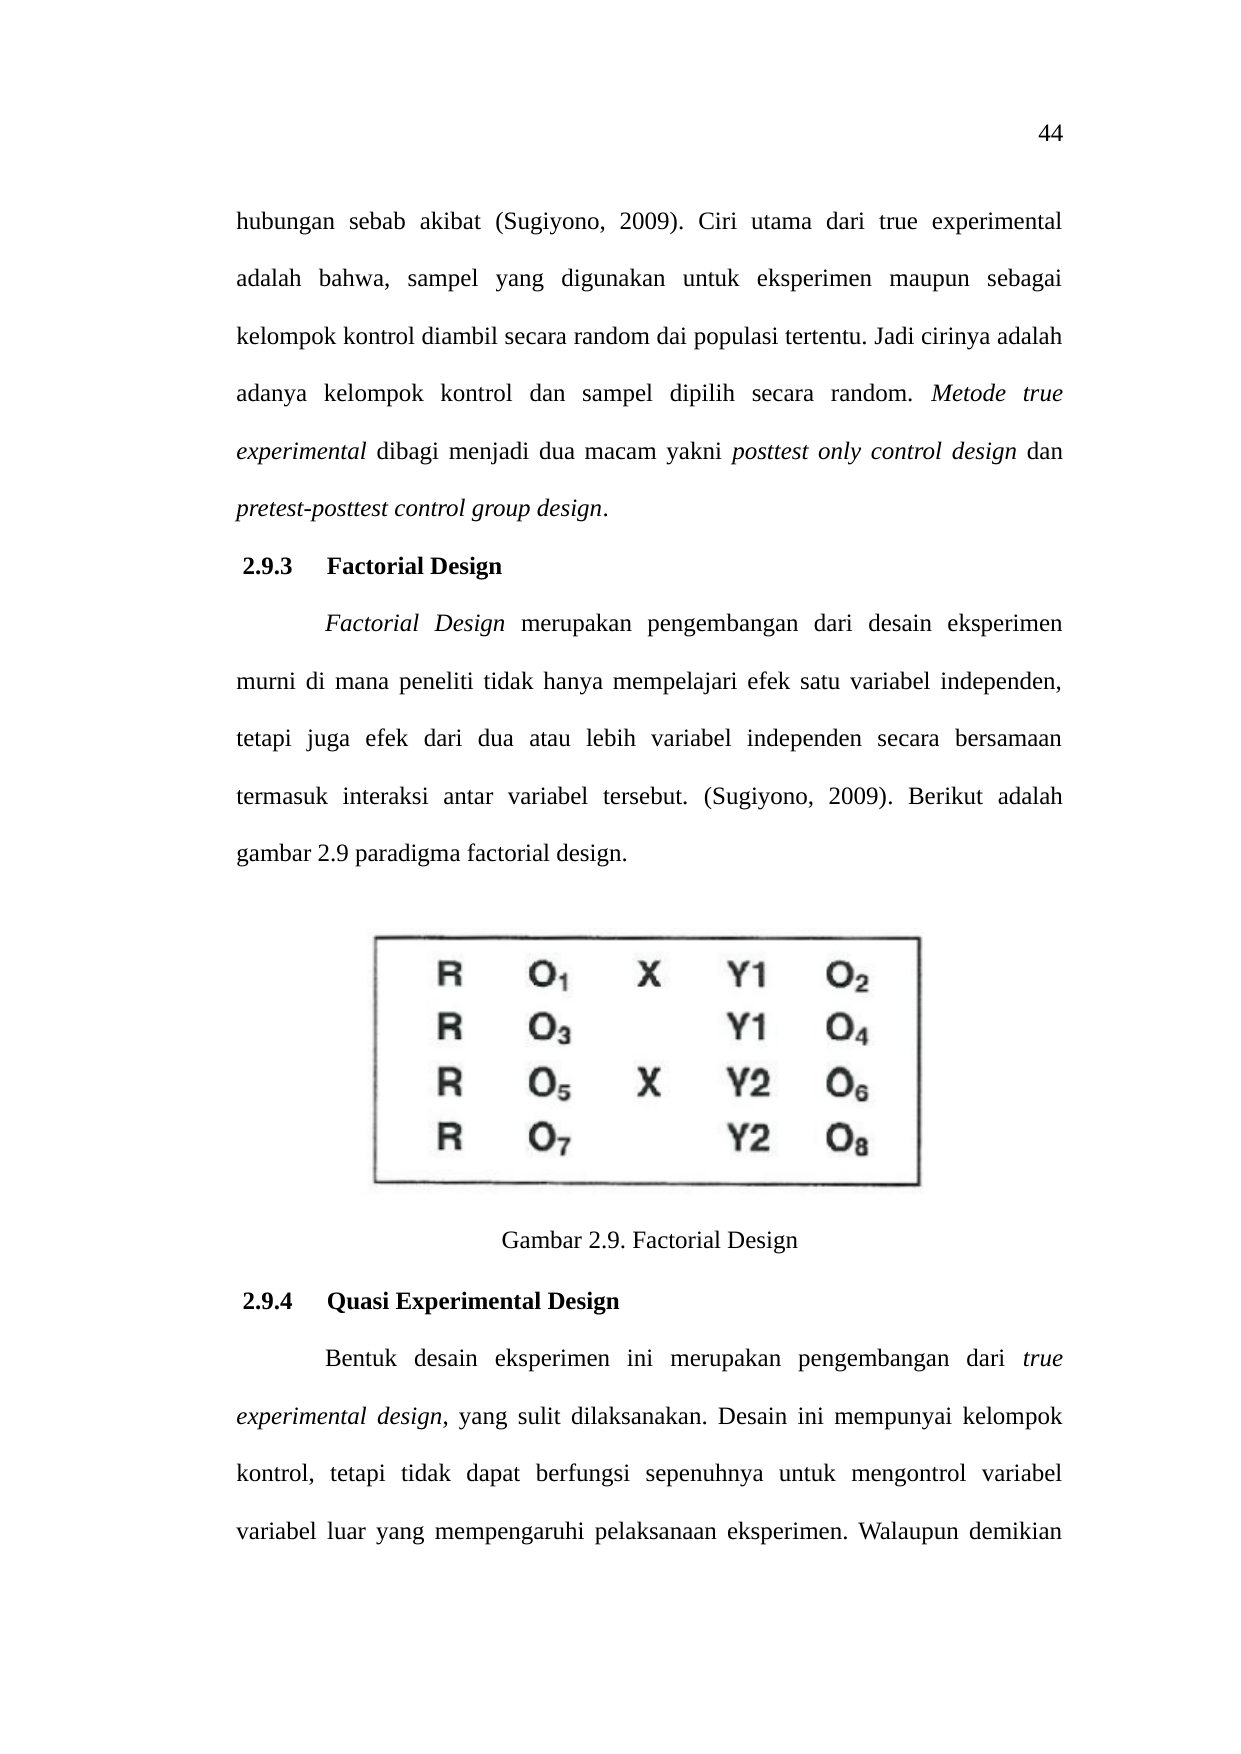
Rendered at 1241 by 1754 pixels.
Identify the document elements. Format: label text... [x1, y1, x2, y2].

text Bentuk desain eksperimen ini merupakan pengembangan dari true experimental design, yang sulit dilaksanakan. Desain ini mempunyai kelompok kontrol, tetapi tidak dapat berfungsi sepenuhnya untuk mengontrol variabel variabel luar yang mempengaruhi pelaksanaan eksperimen. Walaupun demikian [236, 1343, 1063, 1544]
picture [359, 928, 940, 1196]
subtitle Quasi Experimental Design [236, 1286, 1063, 1314]
text hubungan sebab akibat (Sugiyono, 2009). Ciri utama dari true experimental adalah bahwa, sampel yang digunakan untuk eksperimen maupun sebagai kelompok kontrol diambil secara random dai populasi tertentu. Jadi cirinya adalah adanya kelompok kontrol dan sampel dipilih secara random. Metode true experimental dibagi menjadi dua macam yakni posttest only control design dan pretest-posttest control group design. [236, 206, 1063, 522]
subtitle Factorial Design [236, 551, 1063, 580]
text Gambar 2.9. Factorial Design [359, 1196, 940, 1254]
text Factorial Design merupakan pengembangan dari desain eksperimen murni di mana peneliti tidak hanya mempelajari efek satu variabel independen, tetapi juga efek dari dua atau lebih variabel independen secara bersamaan termasuk interaksi antar variabel tersebut. (Sugiyono, 2009). Berikut adalah gambar 2.9 paradigma factorial design. [236, 608, 1063, 867]
